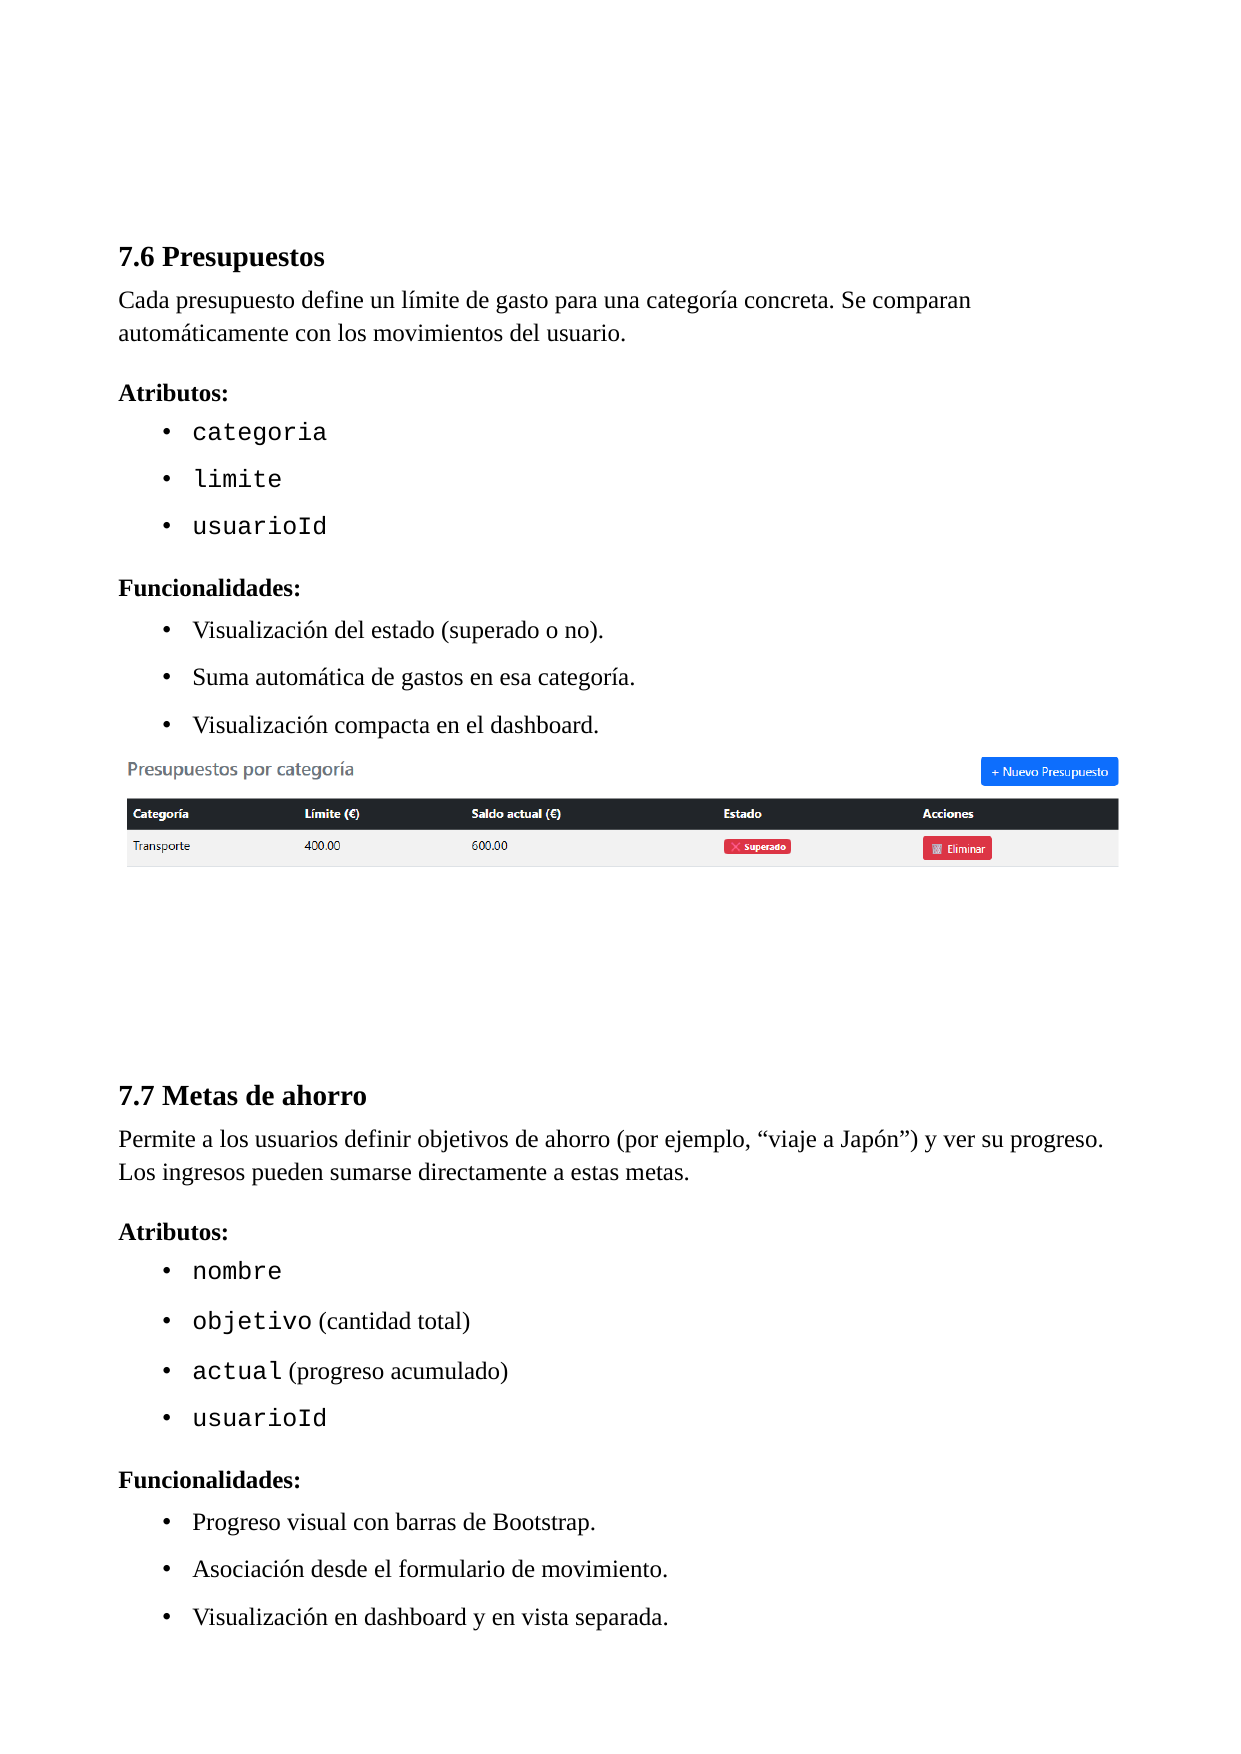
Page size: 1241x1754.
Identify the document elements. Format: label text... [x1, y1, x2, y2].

text Permite a los usuarios definir objetivos de ahorro (por ejemplo, “viaje a Japón”) y ver su progreso. Los ingresos pueden sumarse directamente a estas metas. [118, 1124, 1122, 1186]
list nombre [162, 1259, 1122, 1287]
list Visualización en dashboard y en vista separada. [162, 1602, 1122, 1631]
list objetivo (cantidad total) [162, 1306, 1122, 1337]
subtitle Funcionalidades: [118, 573, 1122, 602]
list usuarioId [162, 514, 1122, 542]
subtitle Atributos: [118, 1217, 1122, 1246]
list Asociación desde el formulario de movimiento. [162, 1554, 1122, 1583]
picture [118, 757, 1123, 872]
list limite [162, 467, 1122, 495]
list Progreso visual con barras de Bootstrap. [162, 1507, 1122, 1535]
subtitle 7.6 Presupuestos [118, 239, 1122, 273]
list Visualización compacta en el dashboard. [162, 710, 1122, 739]
list actual (progreso acumulado) [162, 1356, 1122, 1387]
list categoria [162, 420, 1122, 448]
list Visualización del estado (superado o no). [162, 615, 1122, 643]
list usuarioId [162, 1406, 1122, 1434]
subtitle Atributos: [118, 378, 1122, 407]
text Cada presupuesto define un límite de gasto para una categoría concreta. Se comparan automáticamente con los movimientos del usuario. [118, 285, 1122, 347]
subtitle 7.7 Metas de ahorro [118, 1078, 1122, 1112]
list Suma automática de gastos en esa categoría. [162, 662, 1122, 691]
subtitle Funcionalidades: [118, 1465, 1122, 1494]
